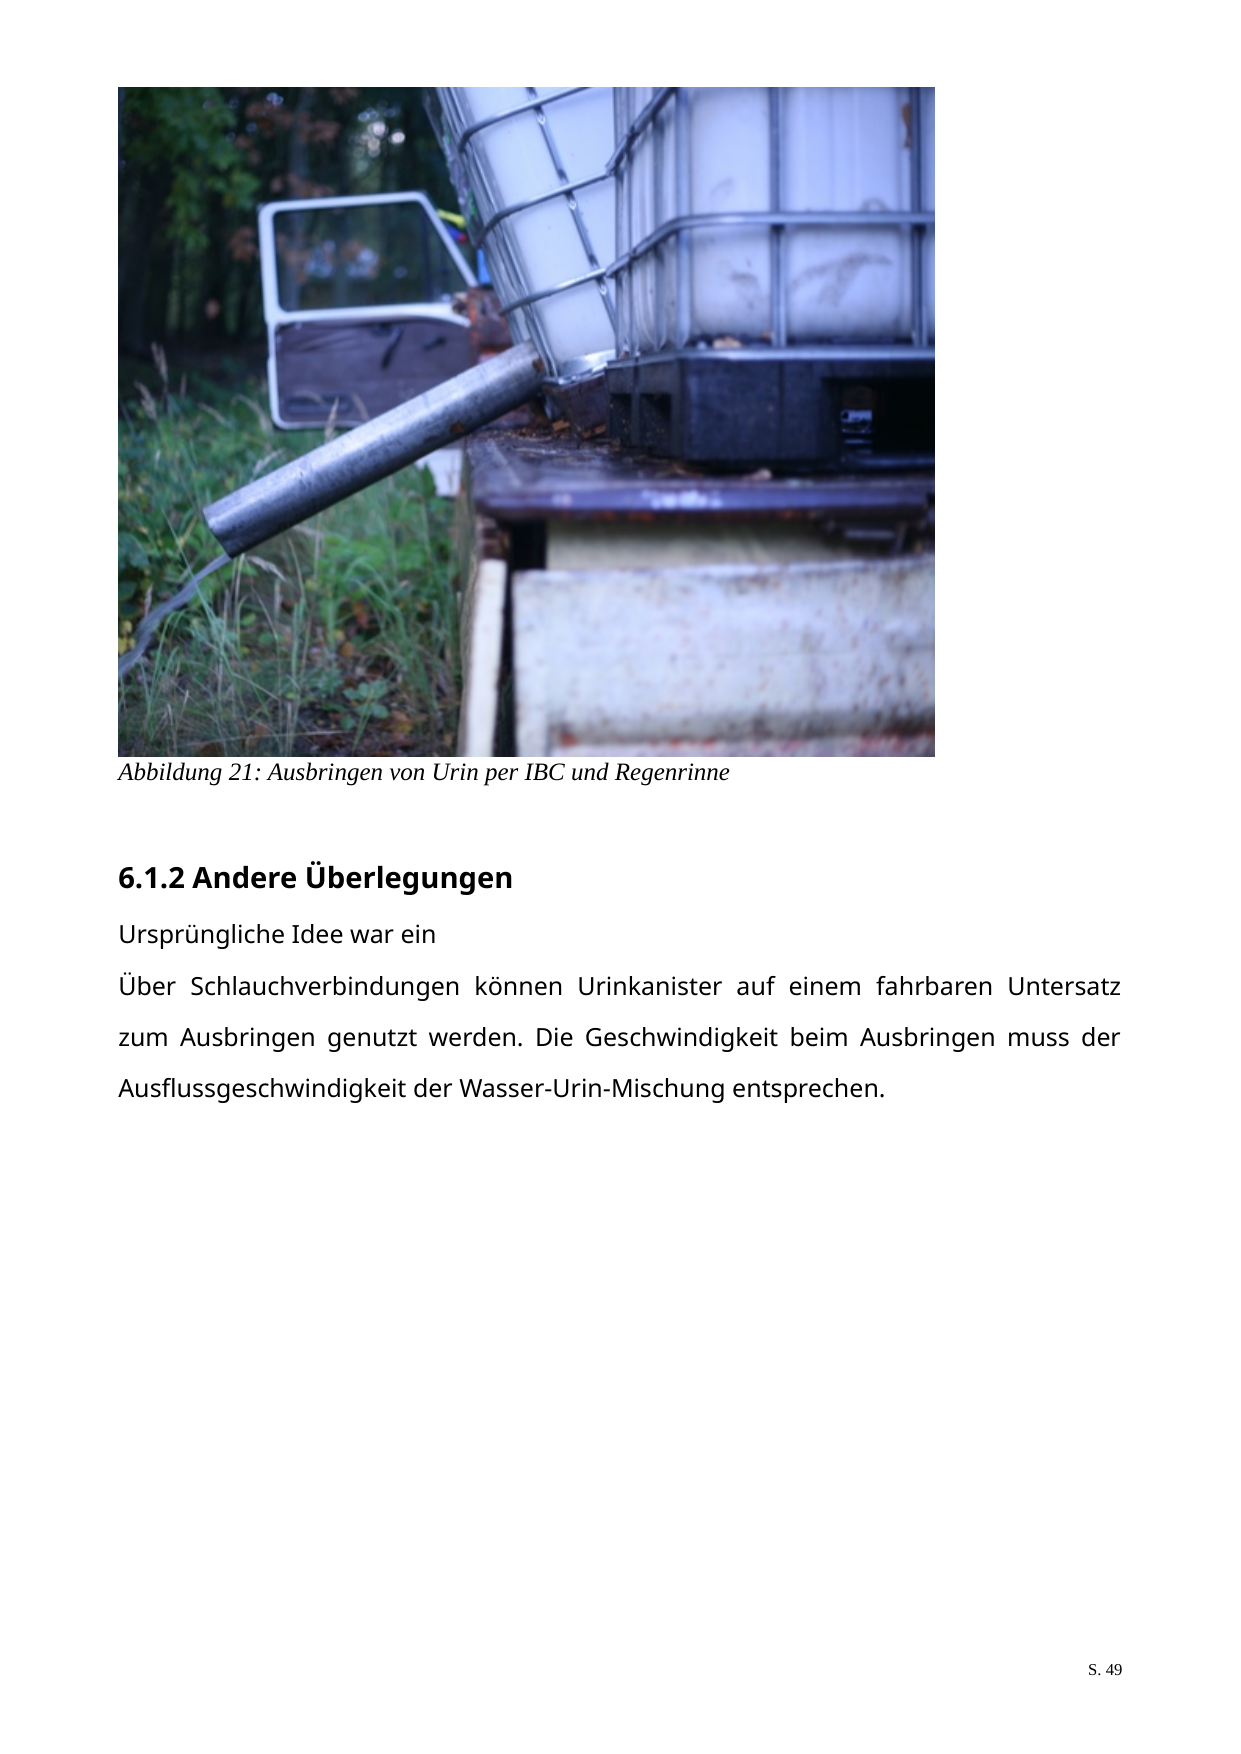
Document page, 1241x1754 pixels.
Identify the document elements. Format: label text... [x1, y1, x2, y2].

picture [118, 87, 935, 757]
text Über Schlauchverbindungen können Urinkanister auf einem fahrbaren Untersatz zum Ausbringen genutzt werden. Die Geschwindigkeit beim Ausbringen muss der Ausflussgeschwindigkeit der Wasser-Urin-Mischung entsprechen. [118, 968, 1122, 1104]
text Abbildung 21: Ausbringen von Urin per IBC und Regenrinne [118, 87, 1122, 786]
subtitle 6.1.2 Andere Überlegungen [118, 858, 1122, 897]
text Ursprüngliche Idee war ein [118, 917, 1122, 951]
